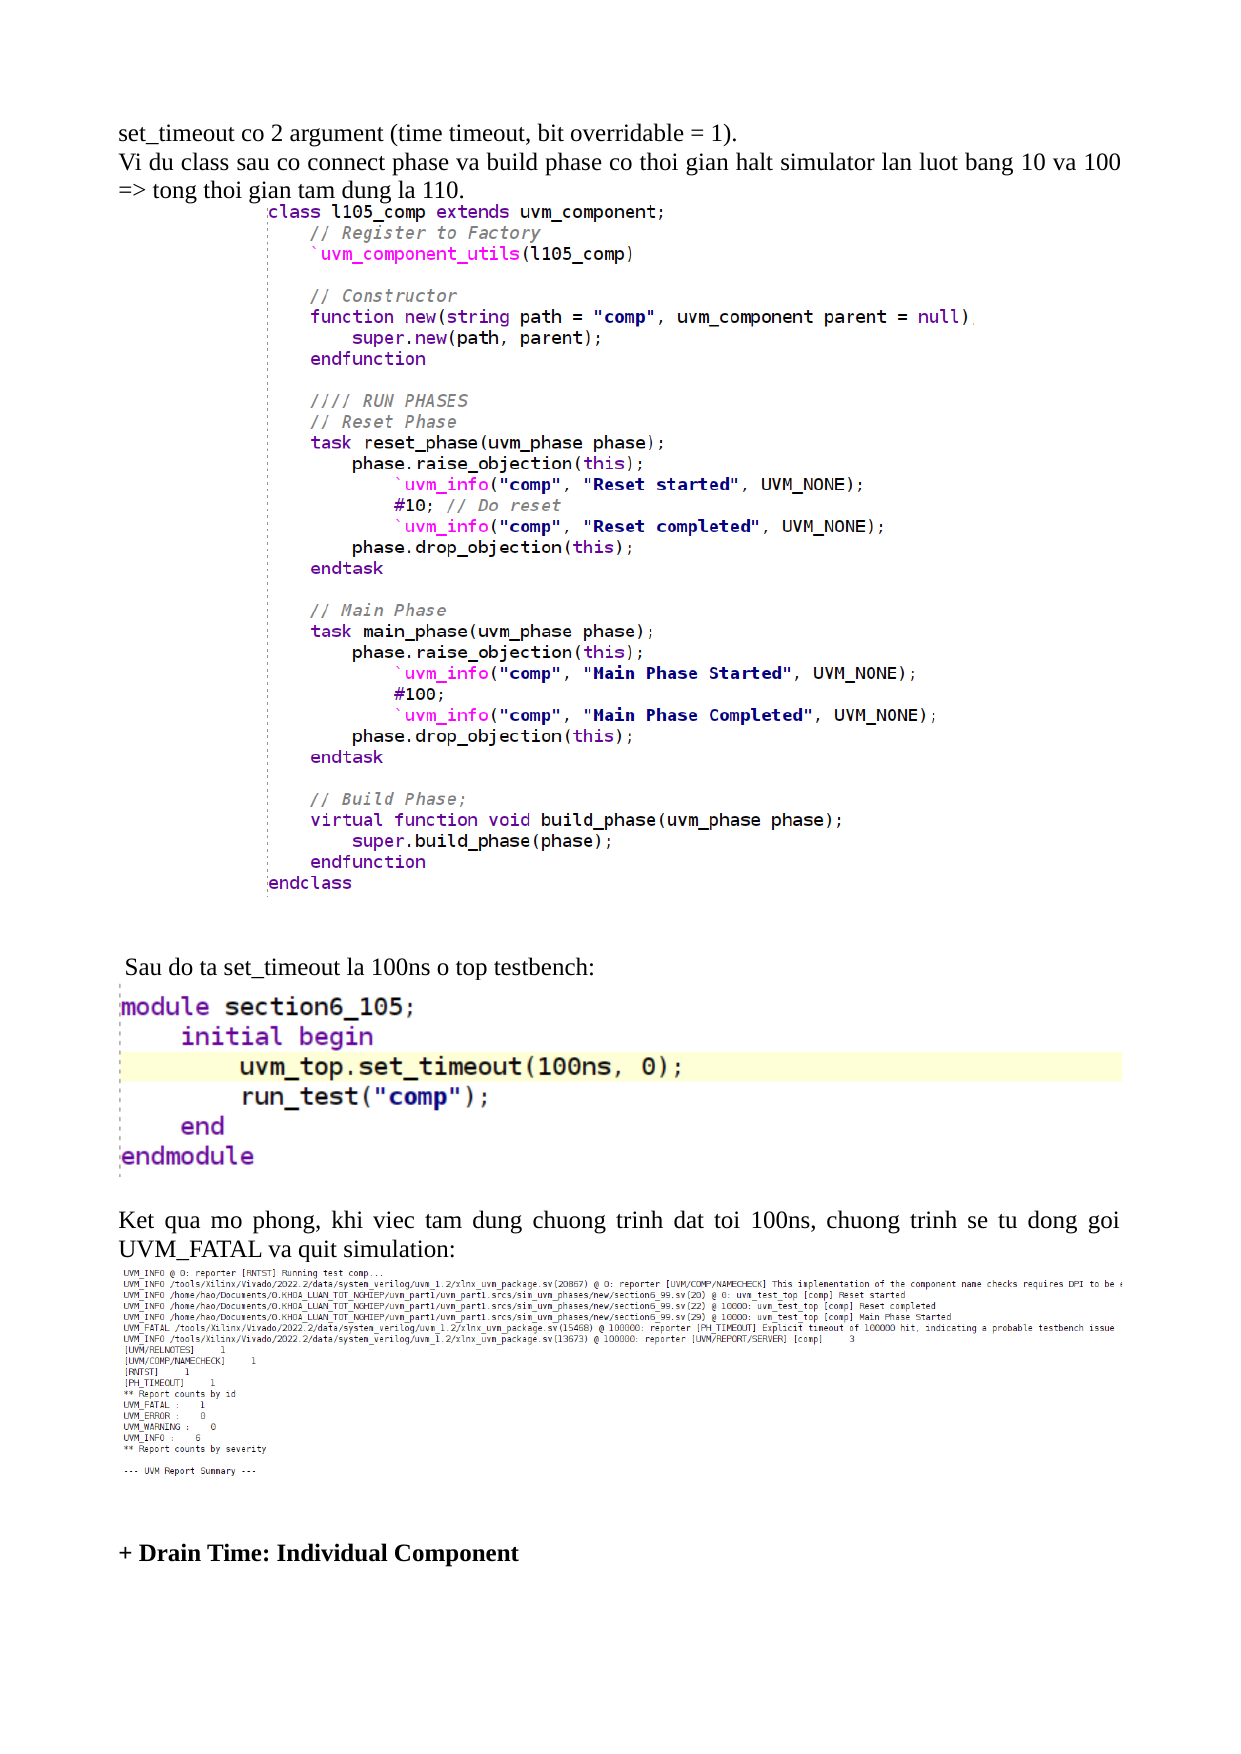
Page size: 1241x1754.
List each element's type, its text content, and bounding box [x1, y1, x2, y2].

picture [266, 204, 974, 897]
picture [118, 980, 1123, 1177]
text Sau do ta set_timeout la 100ns o top testbench: [118, 952, 1122, 980]
text Vi du class sau co connect phase va build phase co thoi gian halt simulator lan luot bang 10 va 100 => tong thoi gian tam dung la 110. [118, 147, 1122, 204]
text + Drain Time: Individual Component [118, 1481, 1122, 1567]
picture [118, 1262, 1123, 1481]
text set_timeout co 2 argument (time timeout, bit overridable = 1). [118, 118, 1122, 147]
text Ket qua mo phong, khi viec tam dung chuong trinh dat toi 100ns, chuong trinh se tu dong goi UVM_FATAL va quit simulation: [118, 1177, 1122, 1262]
